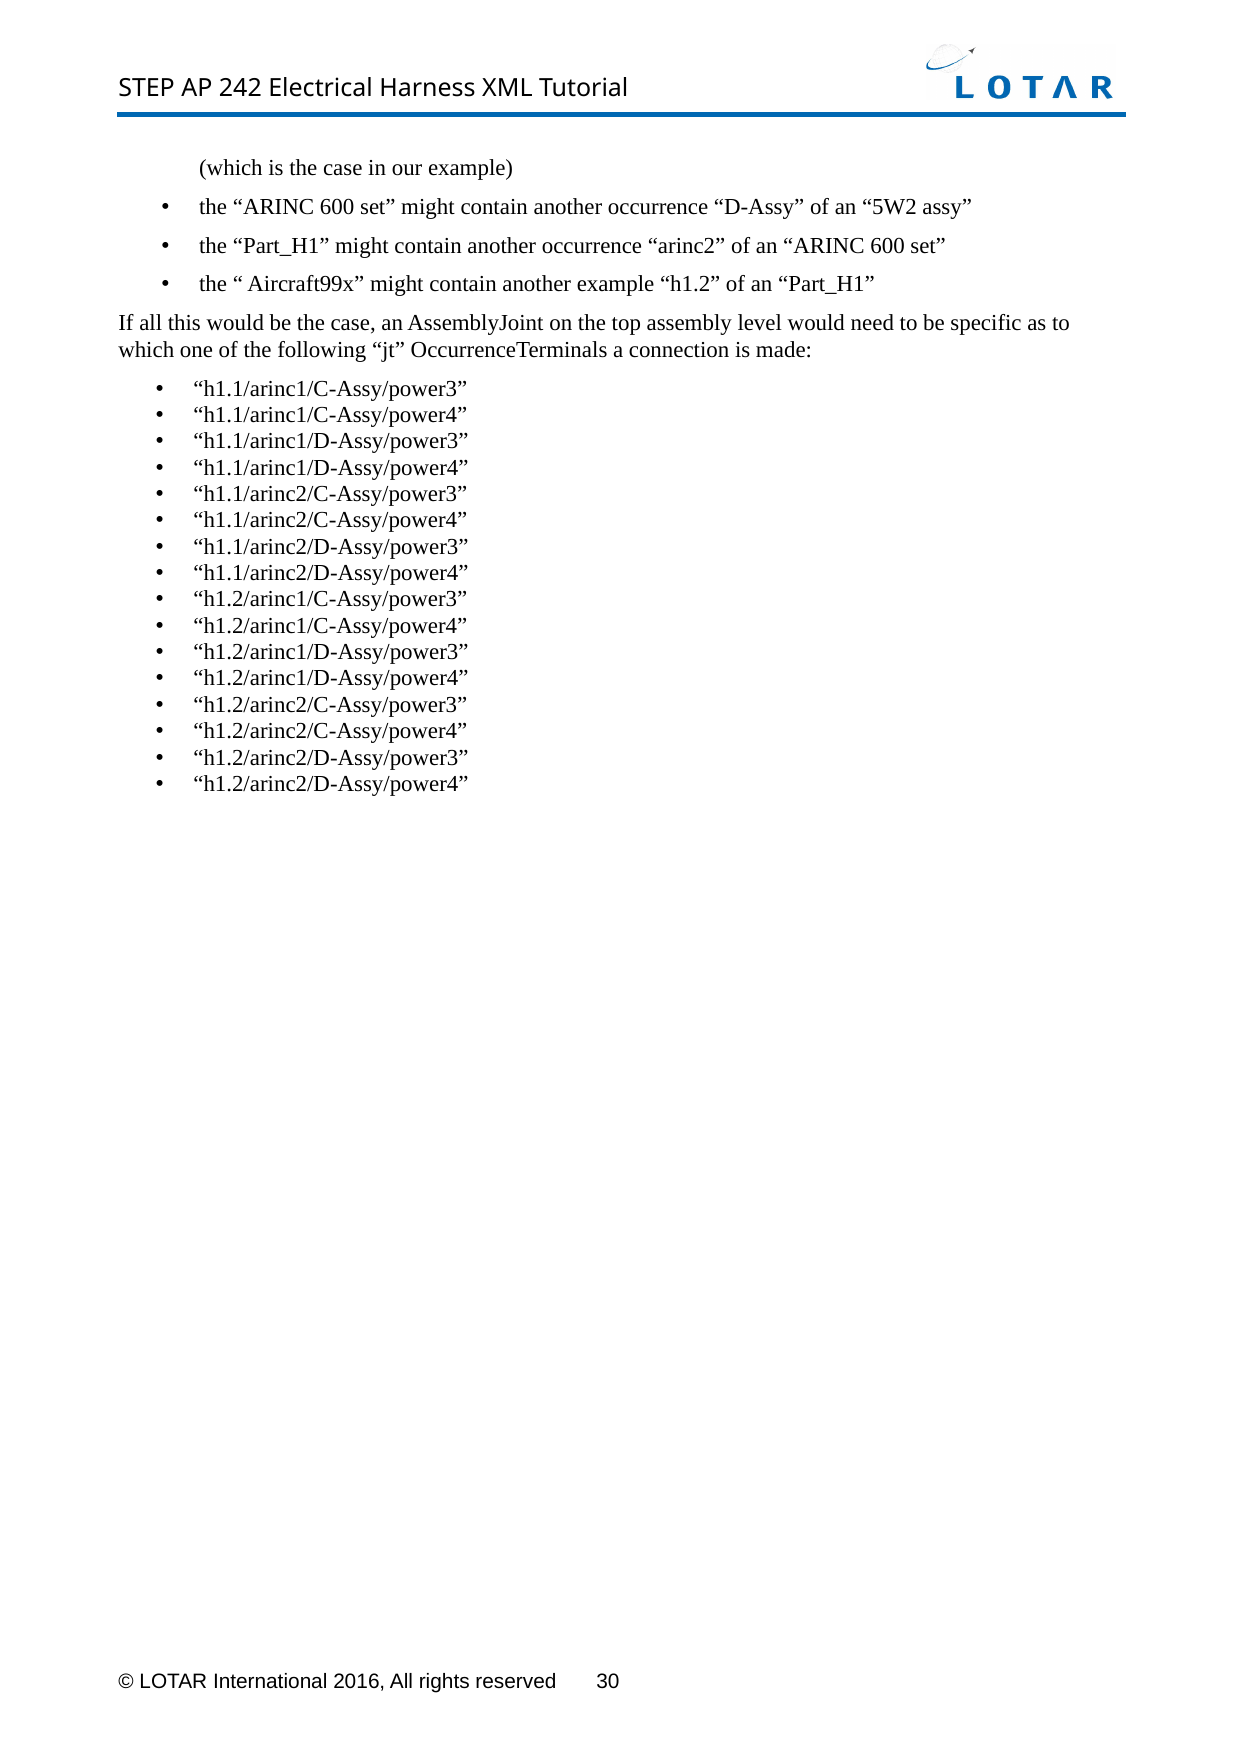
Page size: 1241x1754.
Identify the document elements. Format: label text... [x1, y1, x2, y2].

list “h1.1/arinc1/C-Assy/power3” [156, 374, 1122, 401]
list “h1.1/arinc2/C-Assy/power3” [156, 480, 1122, 506]
list “h1.1/arinc1/D-Assy/power3” [156, 427, 1122, 454]
list “h1.2/arinc1/D-Assy/power3” [156, 638, 1122, 664]
list “h1.2/arinc1/D-Assy/power4” [156, 664, 1122, 691]
list “h1.1/arinc2/D-Assy/power3” [156, 533, 1122, 559]
list “h1.1/arinc2/D-Assy/power4” [156, 559, 1122, 585]
list “h1.2/arinc1/C-Assy/power4” [156, 612, 1122, 638]
list the “Part_H1” might contain another occurrence “arinc2” of an “ARINC 600 set” [161, 232, 1122, 258]
list “h1.2/arinc2/C-Assy/power4” [156, 717, 1122, 743]
list “h1.2/arinc2/D-Assy/power4” [156, 770, 1122, 796]
list the “ARINC 600 set” might contain another occurrence “D-Assy” of an “5W2 assy” [161, 193, 1122, 219]
list “h1.2/arinc2/D-Assy/power3” [156, 743, 1122, 770]
list “h1.1/arinc1/D-Assy/power4” [156, 454, 1122, 480]
list the “ Aircraft99x” might contain another example “h1.2” of an “Part_H1” [161, 271, 1122, 297]
list “h1.2/arinc1/C-Assy/power3” [156, 585, 1122, 612]
text If all this would be the case, an AssemblyJoint on the top assembly level would need to be specific as to which one of the following “jt” OccurrenceTerminals a connection is made: [118, 309, 1122, 362]
list “h1.1/arinc2/C-Assy/power4” [156, 506, 1122, 533]
list “h1.1/arinc1/C-Assy/power4” [156, 401, 1122, 427]
list (which is the case in our example) [161, 154, 1122, 180]
list “h1.2/arinc2/C-Assy/power3” [156, 691, 1122, 717]
